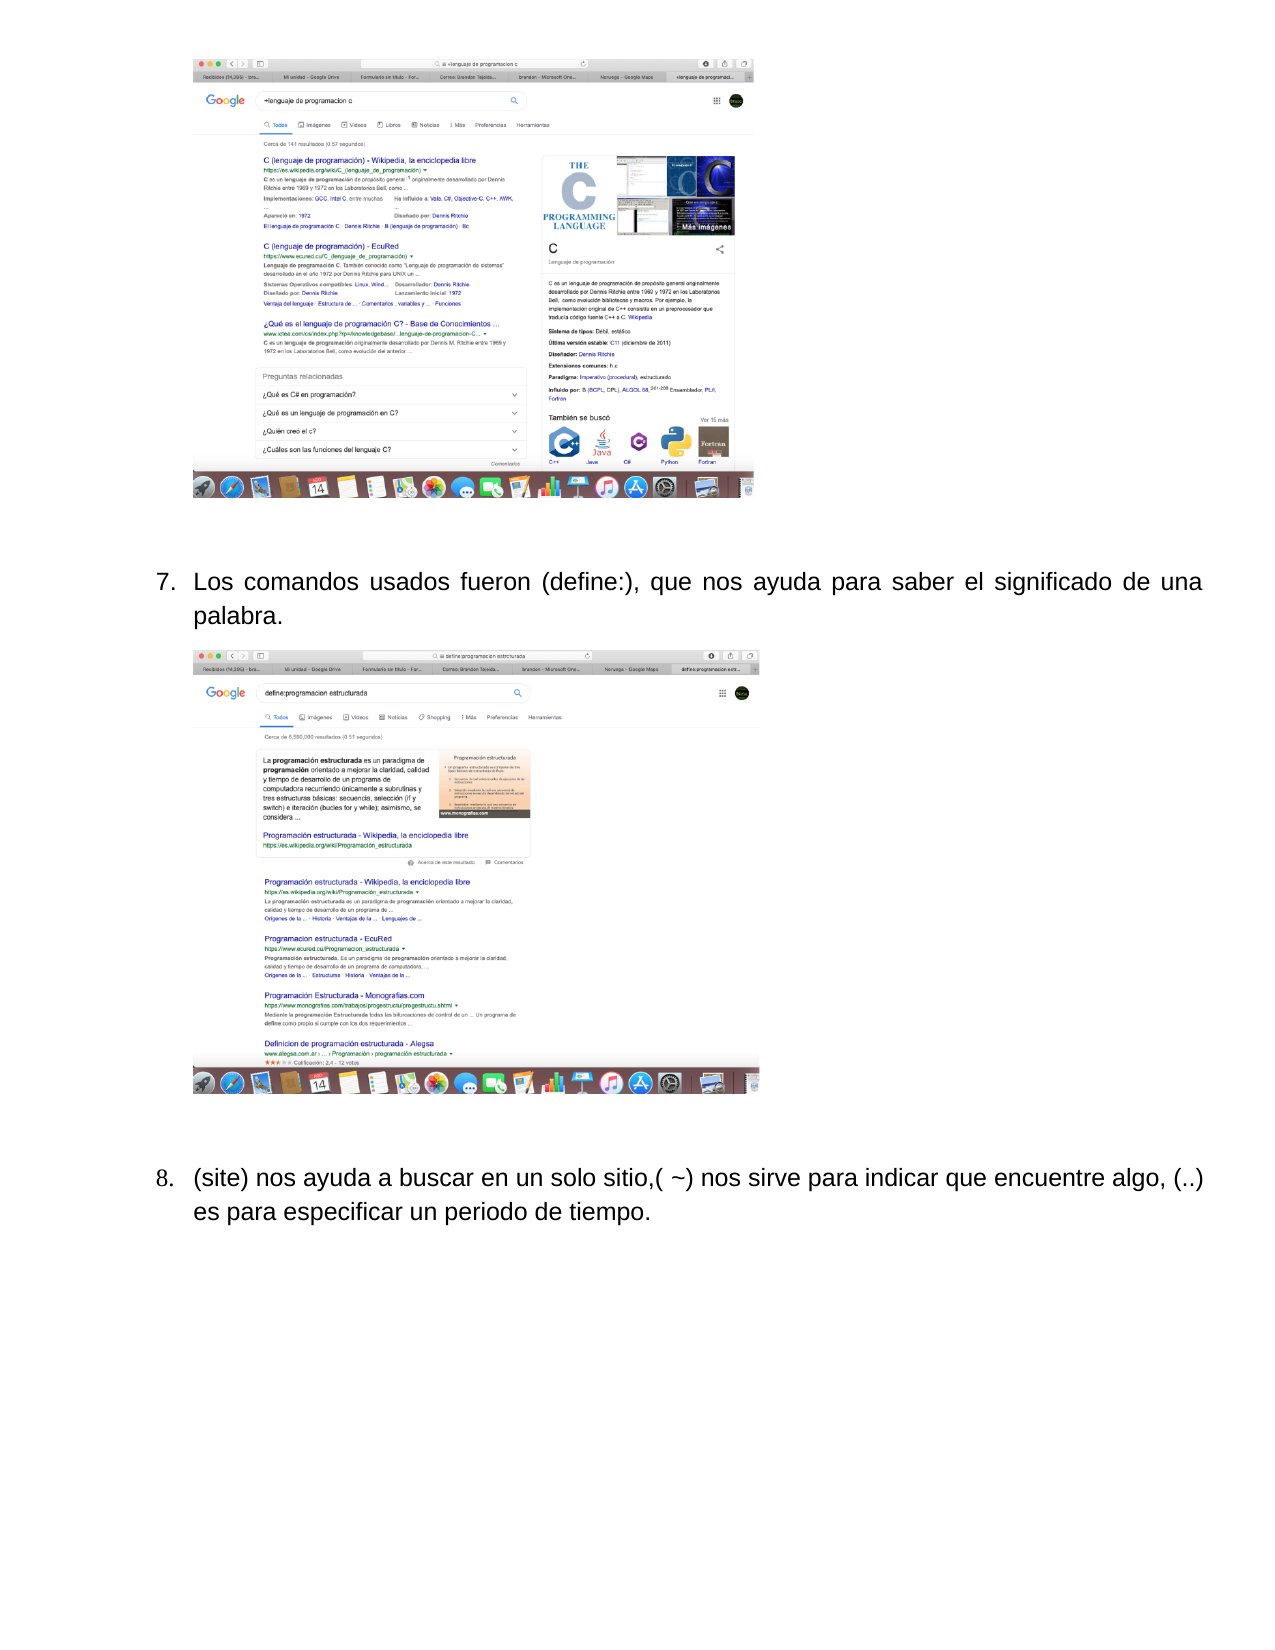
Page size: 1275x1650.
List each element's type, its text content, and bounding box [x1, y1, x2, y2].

list Los comandos usados fueron (define:), que nos ayuda para saber el significado de una palabra. [156, 567, 1205, 630]
list (site) nos ayuda a buscar en un solo sitio,( ~) nos sirve para indicar que encuentre algo, (..) es para especificar un periodo de tiempo. [156, 1163, 1205, 1226]
